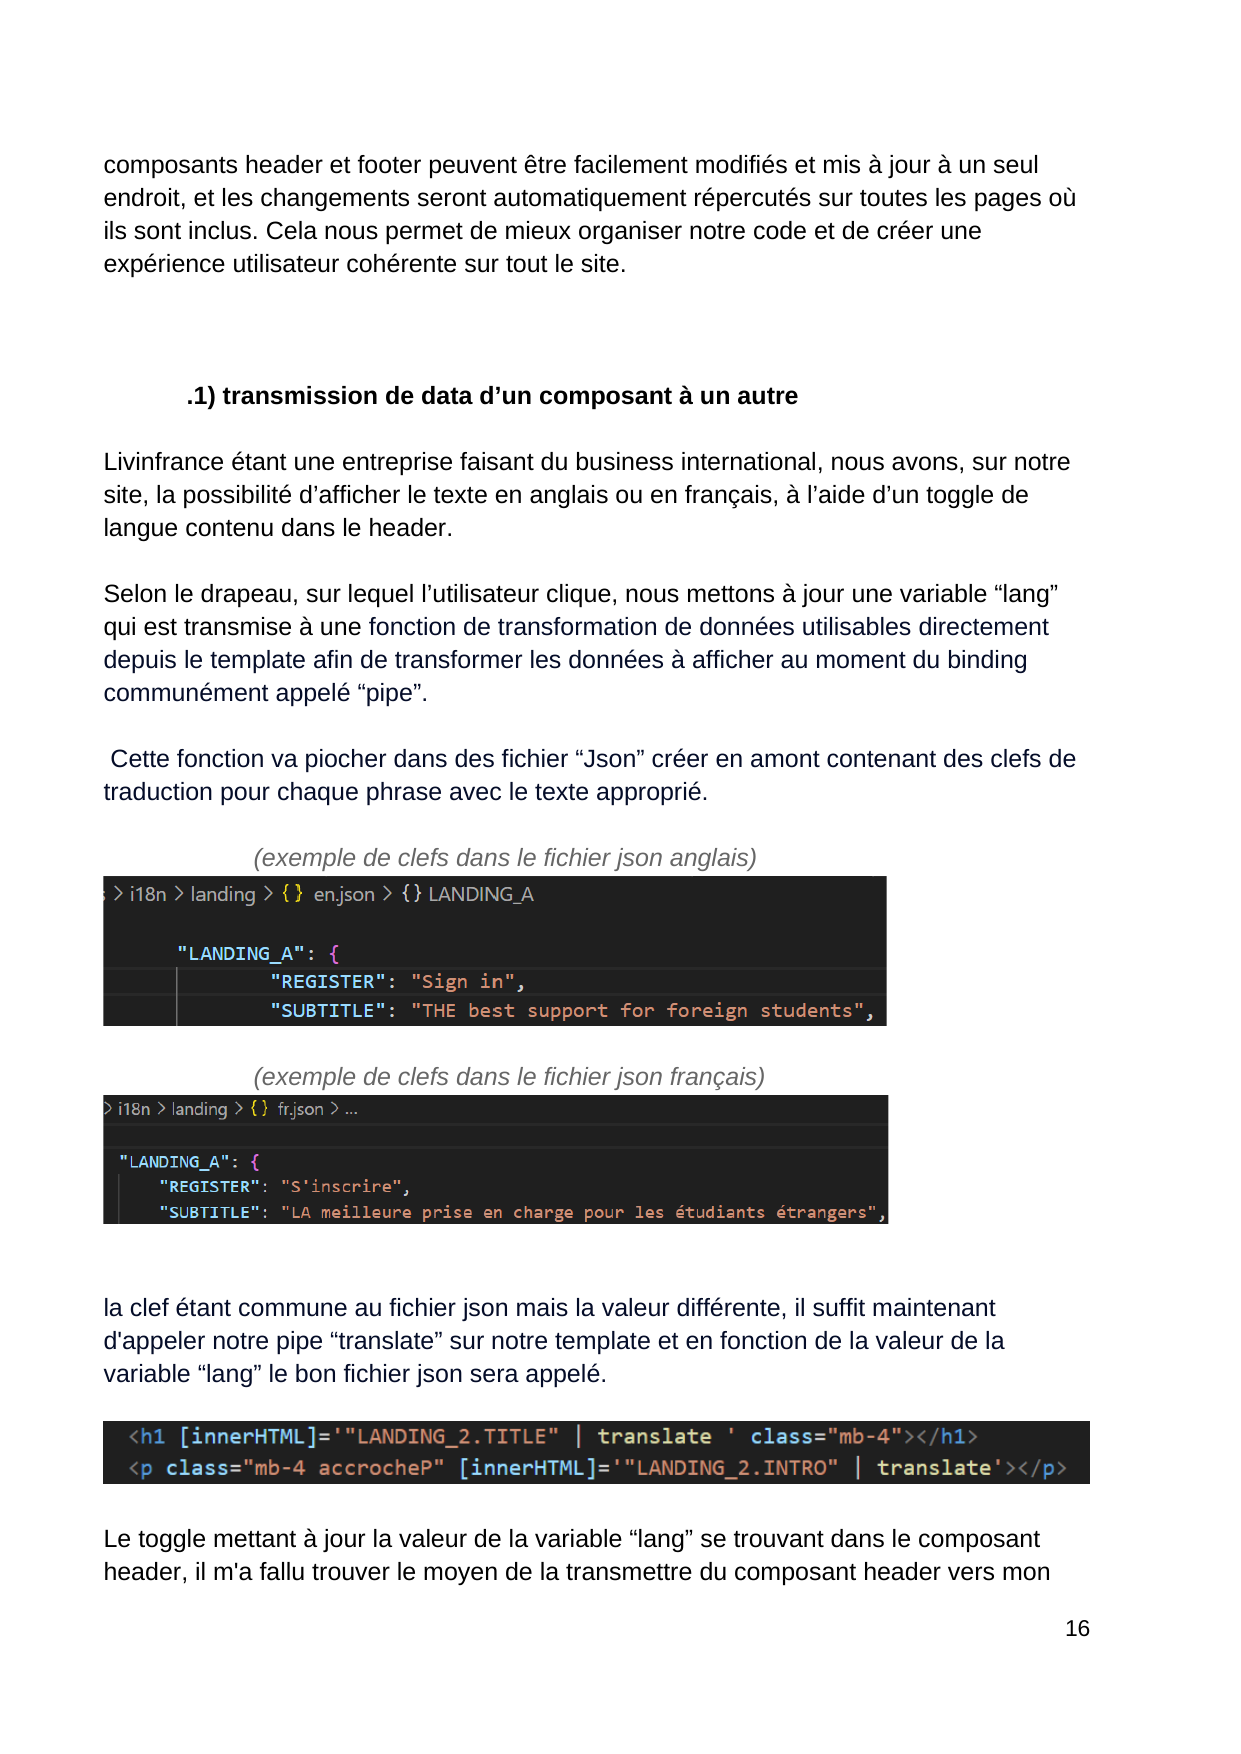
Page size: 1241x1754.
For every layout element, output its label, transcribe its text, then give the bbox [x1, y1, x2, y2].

text .1) transmission de data d’un composant à un autre [103, 381, 1090, 410]
text Livinfrance étant une entreprise faisant du business international, nous avons, sur notre site, la possibilité d’afficher le texte en anglais ou en français, à l’aide d’un toggle de langue contenu dans le header. [103, 447, 1090, 542]
picture [103, 876, 887, 1026]
picture [103, 1421, 1090, 1484]
text Le toggle mettant à jour la valeur de la variable “lang” se trouvant dans le composant header, il m'a fallu trouver le moyen de la transmettre du composant header vers mon [103, 1524, 1090, 1586]
text Selon le drapeau, sur lequel l’utilisateur clique, nous mettons à jour une variable “lang” qui est transmise à une fonction de transformation de données utilisables directement depuis le template afin de transformer les données à afficher au moment du binding [103, 579, 1090, 674]
text (exemple de clefs dans le fichier json français) [178, 1062, 1090, 1091]
text la clef étant commune au fichier json mais la valeur différente, il suffit maintenant d'appeler notre pipe “translate” sur notre template et en fonction de la valeur de la variable “lang” le bon fichier json sera appelé. [103, 1293, 1090, 1388]
picture [103, 1095, 889, 1224]
text Cette fonction va piocher dans des fichier “Json” créer en amont contenant des clefs de traduction pour chaque phrase avec le texte approprié. [103, 744, 1090, 806]
text composants header et footer peuvent être facilement modifiés et mis à jour à un seul endroit, et les changements seront automatiquement répercutés sur toutes les pages où ils sont inclus. Cela nous permet de mieux organiser notre code et de créer une expérience utilisateur cohérente sur tout le site. [103, 150, 1090, 278]
text communément appelé “pipe”. [103, 678, 1090, 707]
text (exemple de clefs dans le fichier json anglais) [103, 843, 1090, 872]
